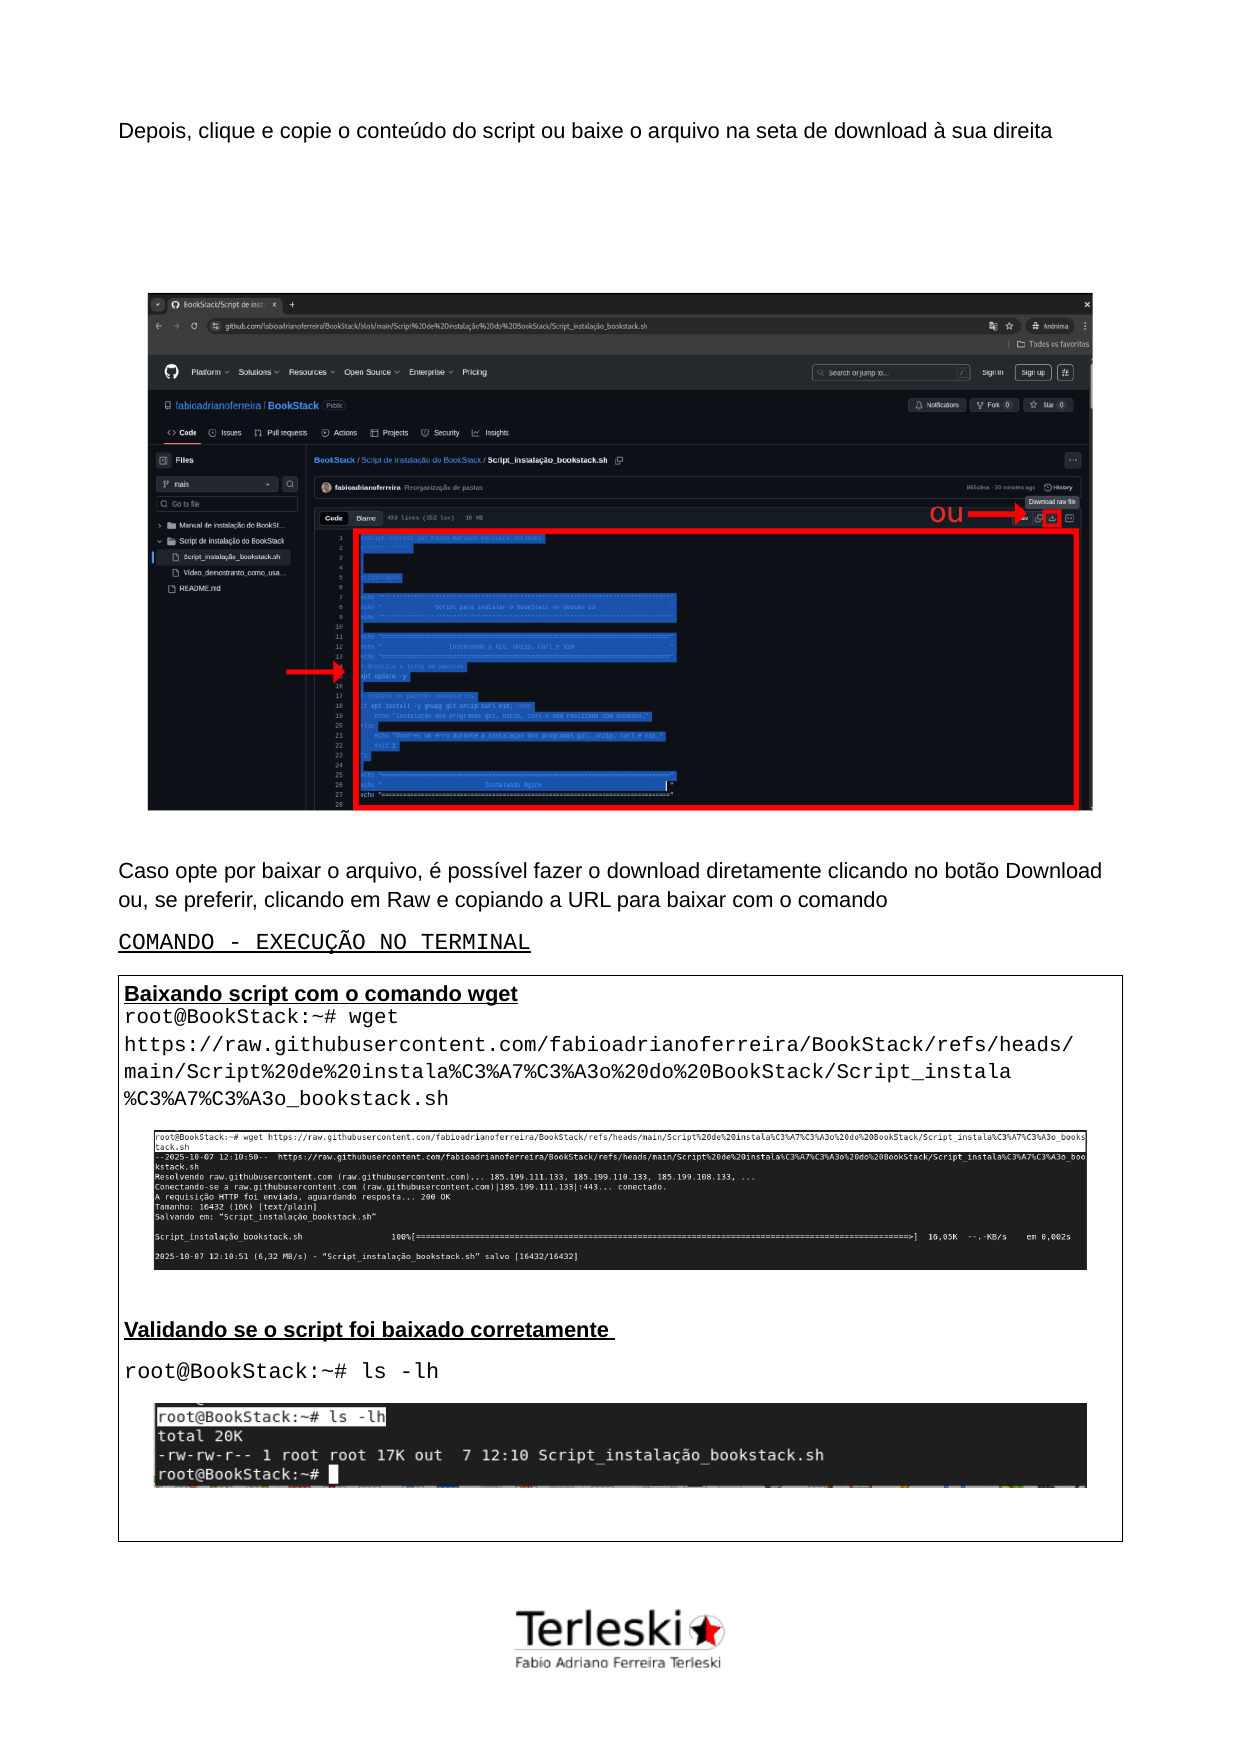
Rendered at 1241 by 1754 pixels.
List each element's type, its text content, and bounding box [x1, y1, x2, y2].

text Depois, clique e copie o conteúdo do script ou baixe o arquivo na seta de download à sua direita [118, 118, 1122, 143]
table_header Baixando script com o comando wget root@BookStack:~# wget https://raw.githubusercontent.com/fabioadrianoferreira/BookStack/refs/heads/main/Script%20de%20instala%C3%A7%C3%A3o%20do%20BookStack/Script_instala%C3%A7%C3%A3o_bookstack.sh Validando se o script foi baixado corretamente root@BookStack:~# ls -lh [119, 976, 1122, 1541]
picture [147, 292, 1093, 811]
text Caso opte por baixar o arquivo, é possível fazer o download diretamente clicando no botão Download ou, se preferir, clicando em Raw e copiando a URL para baixar com o comando [118, 858, 1122, 912]
text COMANDO - EXECUÇÃO NO TERMINAL [118, 930, 1122, 956]
picture [153, 1130, 1087, 1270]
picture [153, 1403, 1087, 1488]
picture [513, 1607, 727, 1673]
